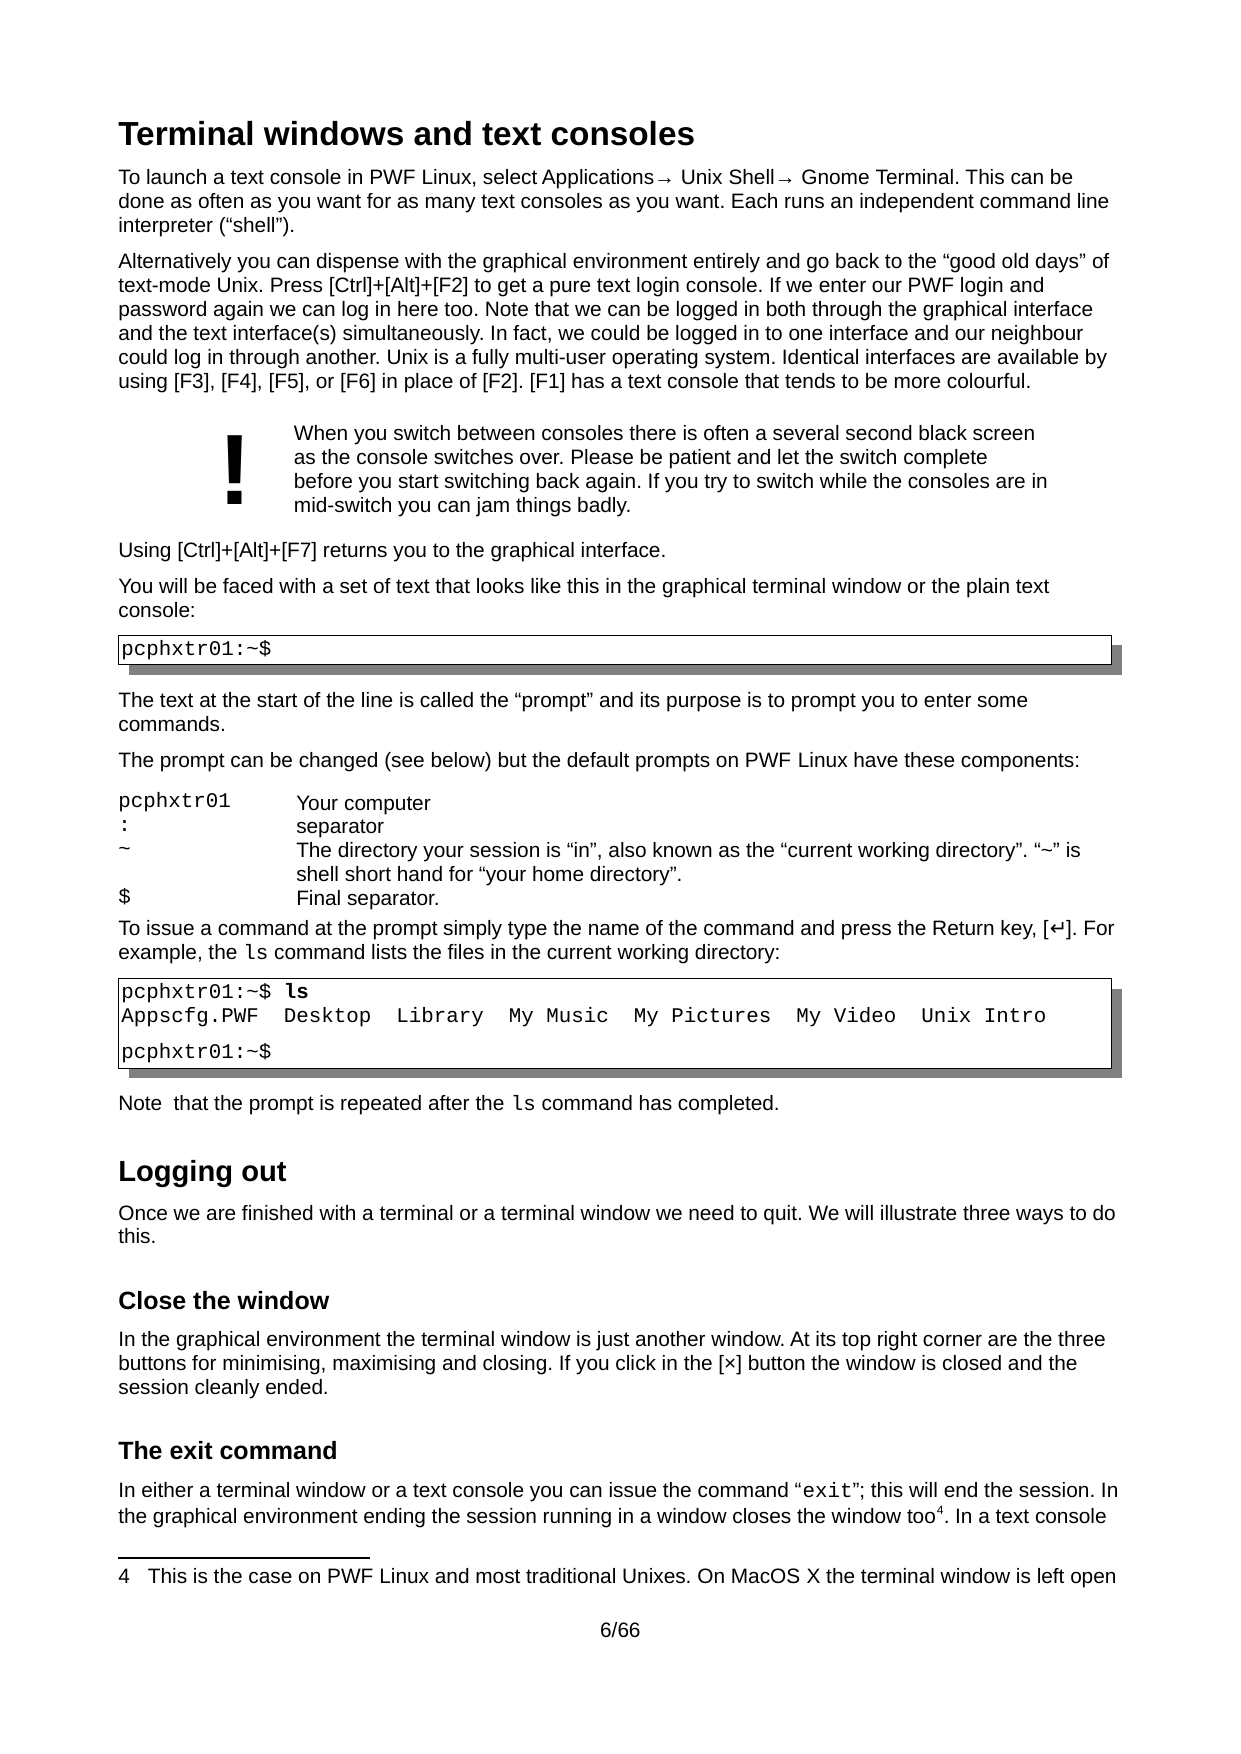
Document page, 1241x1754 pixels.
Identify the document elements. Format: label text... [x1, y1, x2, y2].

text pcphxtr01:~$ ls Appscfg.PWF Desktop Library My Music My Pictures My Video Unix Intro [119, 979, 1111, 1029]
table_cell Final separator. [296, 886, 1122, 910]
subtitle Terminal windows and text consoles [118, 113, 1122, 152]
subtitle Close the window [118, 1286, 1122, 1314]
table_cell ~ [118, 838, 296, 886]
text In either a terminal window or a text console you can issue the command “exit”; this will end the session. In the graphical environment ending the session running in a window closes the window too. In a text console [118, 1478, 1122, 1527]
text To issue a command at the prompt simply type the name of the command and press the Return key, [↵]. For example, the ls command lists the files in the current working directory: [118, 916, 1122, 966]
table_cell : [118, 814, 296, 838]
text In the graphical environment the terminal window is just another window. At its top right corner are the three buttons for minimising, maximising and closing. If you click in the [×] button the window is closed and the session cleanly ended. [118, 1327, 1122, 1399]
text To launch a text console in PWF Linux, select Applications→ Unix Shell→ Gnome Terminal. This can be done as often as you want for as many text consoles as you want. Each runs an independent command line interpreter (“shell”). [118, 164, 1122, 236]
subtitle The exit command [118, 1436, 1122, 1465]
text The text at the start of the line is called the “prompt” and its purpose is to prompt you to enter some commands. [118, 687, 1122, 735]
text This is the case on PWF Linux and most traditional Unixes. On MacOS X the terminal window is left open [118, 1564, 1122, 1588]
table_header ! [177, 411, 294, 526]
text The prompt can be changed (see below) but the default prompts on PWF Linux have these components: [118, 748, 1122, 772]
text Alternatively you can dispense with the graphical environment entirely and go back to the “good old days” of text-mode Unix. Press [Ctrl]+[Alt]+[F2] to get a pure text login console. If we enter our PWF login and password again we can log in here too. Note that we can be logged in both through the graphical interface and the text interface(s) simultaneously. In fact, we could be logged in to one interface and our neighbour could log in through another. Unix is a fully multi-user operating system. Identical interfaces are available by using [F3], [F4], [F5], or [F6] in place of [F2]. [F1] has a text console that tends to be more colourful. [118, 249, 1122, 393]
subtitle Logging out [118, 1154, 1122, 1188]
text Using [Ctrl]+[Alt]+[F7] returns you to the graphical interface. [118, 538, 1122, 562]
table_header pcphxtr01 [118, 790, 296, 814]
text pcphxtr01:~$ [119, 1038, 1111, 1068]
table_cell $ [118, 886, 296, 910]
text pcphxtr01:~$ [119, 636, 1111, 664]
text You will be faced with a set of text that looks like this in the graphical terminal window or the plain text console: [118, 574, 1122, 622]
table_cell separator [296, 814, 1122, 838]
table_header Your computer [296, 790, 1122, 814]
table_cell The directory your session is “in”, also known as the “current working directory”. “~” is shell short hand for “your home directory”. [296, 838, 1122, 886]
table_header When you switch between consoles there is often a several second black screen as the console switches over. Please be patient and let the switch complete before you start switching back again. If you try to switch while the consoles are in mid-switch you can jam things badly. [294, 411, 1048, 526]
text Note that the prompt is repeated after the ls command has completed. [118, 1091, 1122, 1117]
text Once we are finished with a terminal or a terminal window we need to quit. We will illustrate three ways to do this. [118, 1200, 1122, 1248]
